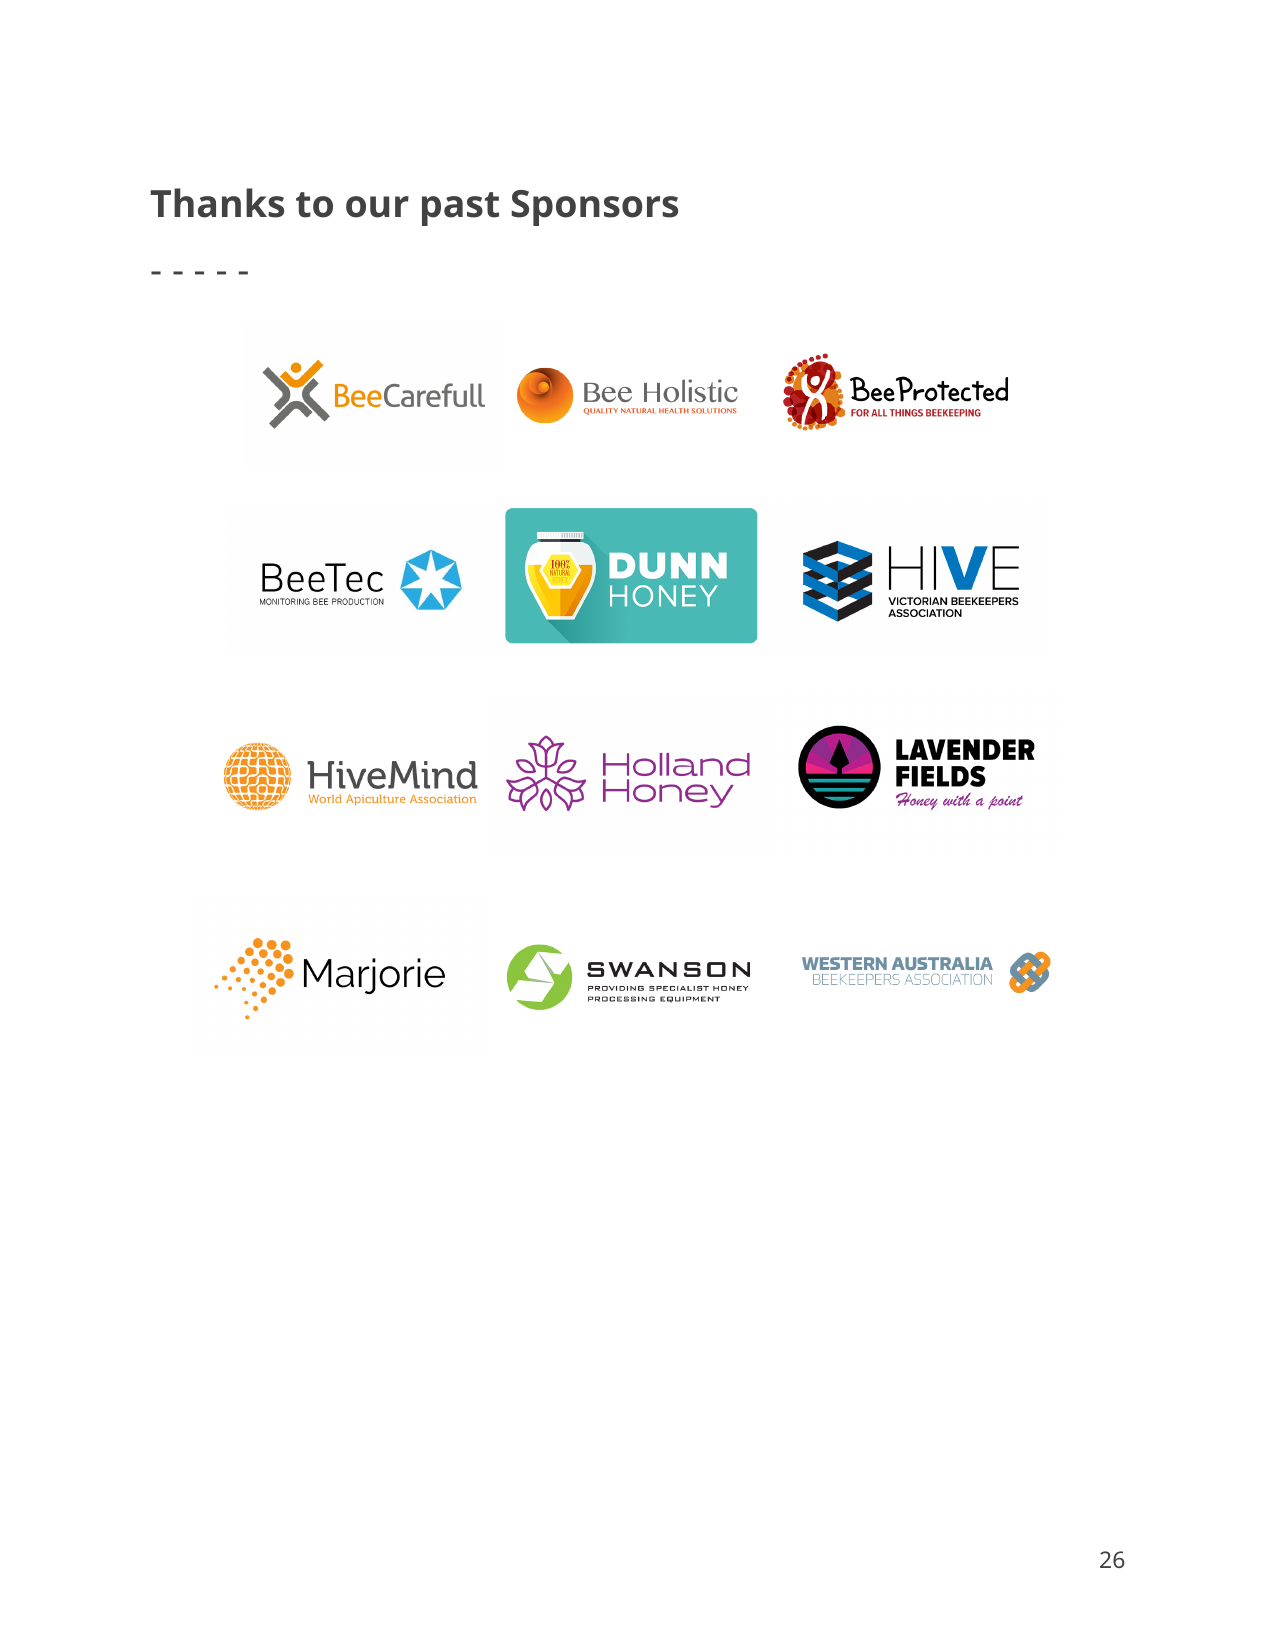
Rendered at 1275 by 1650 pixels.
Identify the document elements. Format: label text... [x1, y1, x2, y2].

text - - - - - [150, 243, 1125, 294]
picture [190, 881, 1085, 1056]
picture [242, 315, 1033, 468]
text Thanks to our past Sponsors [150, 177, 1125, 228]
picture [226, 497, 1049, 655]
picture [211, 685, 1064, 852]
